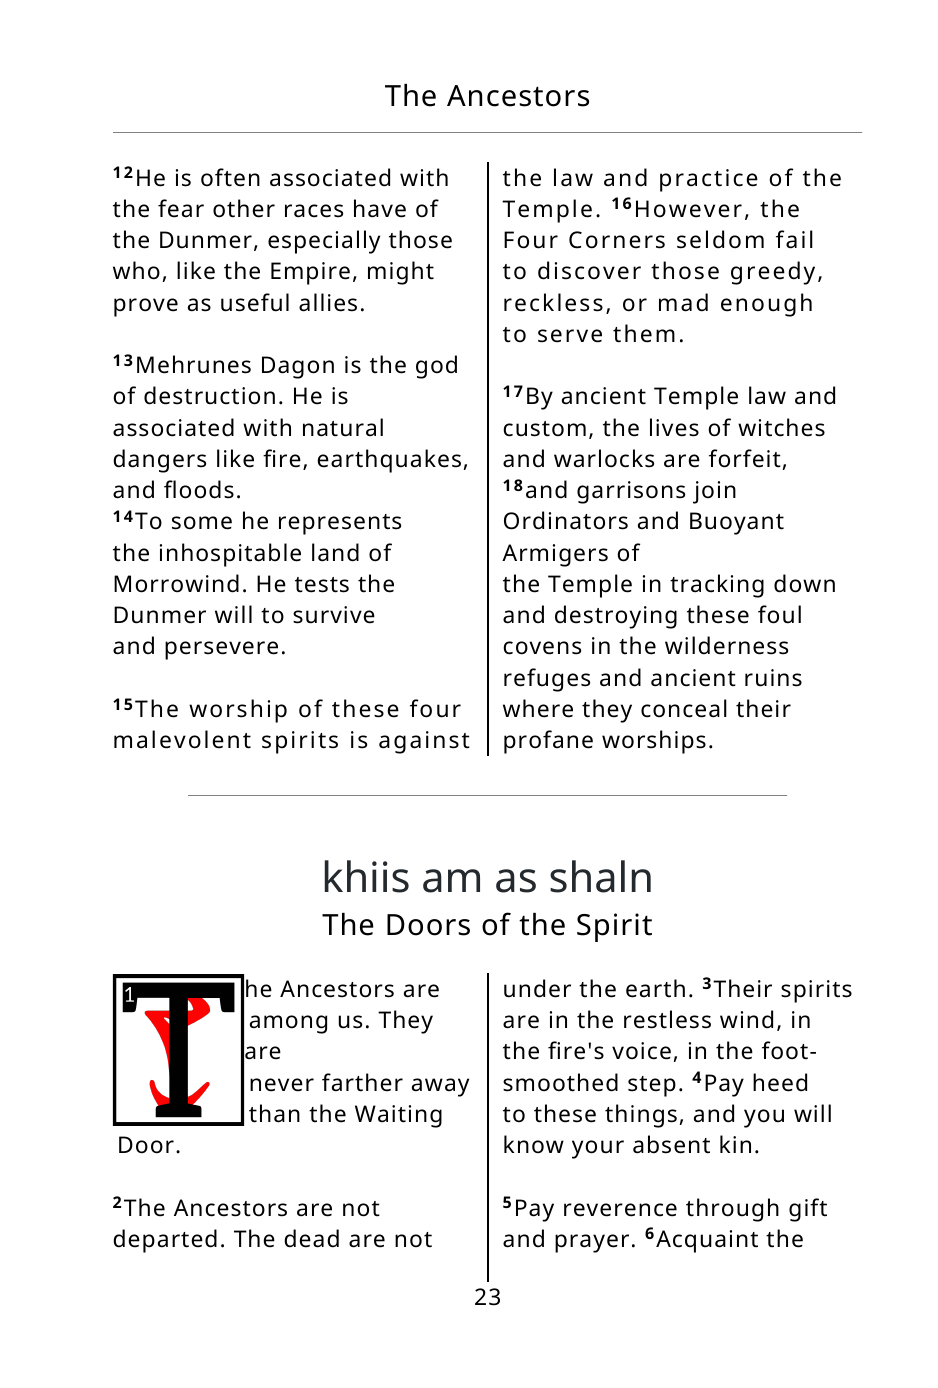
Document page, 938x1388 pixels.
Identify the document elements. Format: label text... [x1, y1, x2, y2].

text 12He is often associated with the fear other races have of the Dunmer, especially those who, like the Empire, might prove as useful allies. [112, 162, 472, 318]
text under the earth. 3Their spirits are in the restless wind, in the fire's voice, in the foot-smoothed step. 4Pay heed to these things, and you will know your absent kin. [502, 973, 862, 1160]
subtitle khiis am as shaln [112, 848, 862, 904]
text he Ancestors are [112, 973, 472, 1004]
text The Ancestors [112, 75, 862, 115]
text 13Mehrunes Dagon is the god of destruction. He is associated with natural dangers like fire, earthquakes, and floods. 14To some he represents the inhospitable land of Morrowind. He tests the Dunmer will to survive and persevere. [112, 349, 472, 662]
text the law and practice of the Temple. 16However, the Four Corners seldom fail to discover those greedy, reckless, or mad enough to serve them. [502, 162, 862, 349]
text never farther away [245, 1066, 472, 1098]
text 15The worship of these four malevolent spirits is against [112, 693, 472, 755]
text The Doors of the Spirit [112, 904, 862, 944]
text 17By ancient Temple law and custom, the lives of witches and warlocks are forfeit, 18and garrisons join Ordinators and Buoyant Armigers of [502, 380, 862, 568]
text than the Waiting [112, 1098, 472, 1129]
text 2The Ancestors are not departed. The dead are not [112, 1191, 472, 1254]
text the Temple in tracking down and destroying these foul covens in the wilderness refuges and ancient ruins where they conceal their profane worships. [502, 568, 862, 755]
text among us. They are [245, 1004, 472, 1066]
text 5Pay reverence through gift and prayer. 6Acquaint the [502, 1191, 862, 1254]
picture [112, 974, 245, 1126]
text Door. [112, 1129, 472, 1160]
